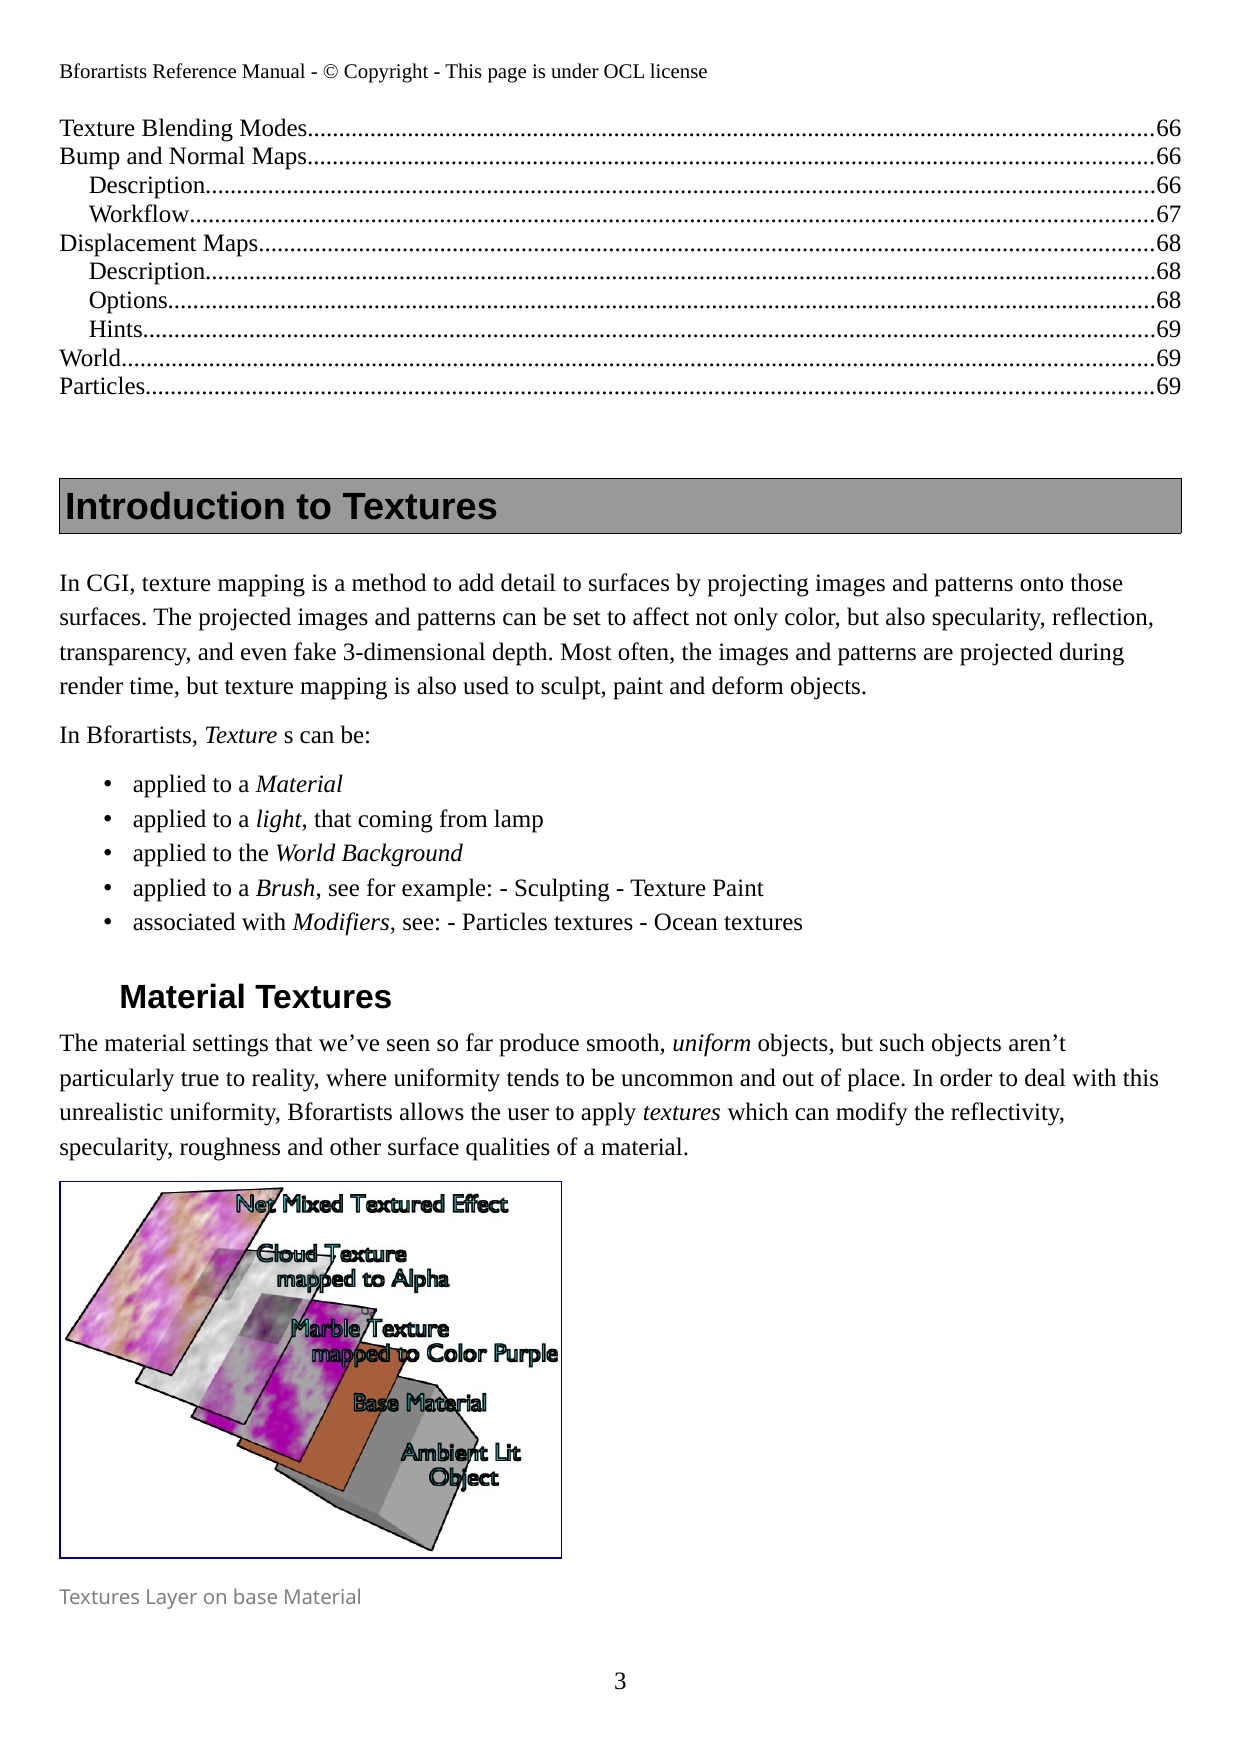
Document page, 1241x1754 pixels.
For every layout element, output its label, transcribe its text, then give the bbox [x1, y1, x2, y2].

picture [61, 1182, 561, 1557]
list applied to a Brush, see for example: - Sculpting - Texture Paint [103, 873, 1181, 901]
table_header Introduction to Textures [60, 479, 1181, 533]
text Textures Layer on base Material [59, 1579, 1181, 1610]
text Particles 69 [59, 371, 1181, 400]
text Description 66 [88, 170, 1181, 199]
subtitle Material Textures [59, 977, 1181, 1016]
text Hints 69 [88, 314, 1181, 343]
text Texture Blending Modes 66 [59, 113, 1181, 141]
text Options 68 [88, 285, 1181, 314]
text Displacement Maps 68 [59, 228, 1181, 256]
list applied to the World Background [103, 838, 1181, 867]
text The material settings that we’ve seen so far produce smooth, uniform objects, but such objects aren’t particularly true to reality, where uniformity tends to be uncommon and out of place. In order to deal with this unrealistic uniformity, Bforartists allows the user to apply textures which can modify the reflectivity, specularity, roughness and other surface qualities of a material. [59, 1028, 1181, 1160]
list associated with Modifiers, see: - Particles textures - Ocean textures [103, 907, 1181, 936]
text Description 68 [88, 256, 1181, 285]
text World 69 [59, 343, 1181, 371]
text In CGI, texture mapping is a method to add detail to surfaces by projecting images and patterns onto those surfaces. The projected images and patterns can be set to affect not only color, but also specularity, reflection, transparency, and even fake 3-dimensional depth. Most often, the images and patterns are projected during render time, but texture mapping is also used to sculpt, paint and deform objects. [59, 568, 1181, 700]
text Workflow 67 [88, 199, 1181, 228]
text In Bforartists, Texture s can be: [59, 720, 1181, 749]
list applied to a Material [103, 769, 1181, 798]
list applied to a light, that coming from lamp [103, 804, 1181, 832]
text Bump and Normal Maps 66 [59, 141, 1181, 170]
